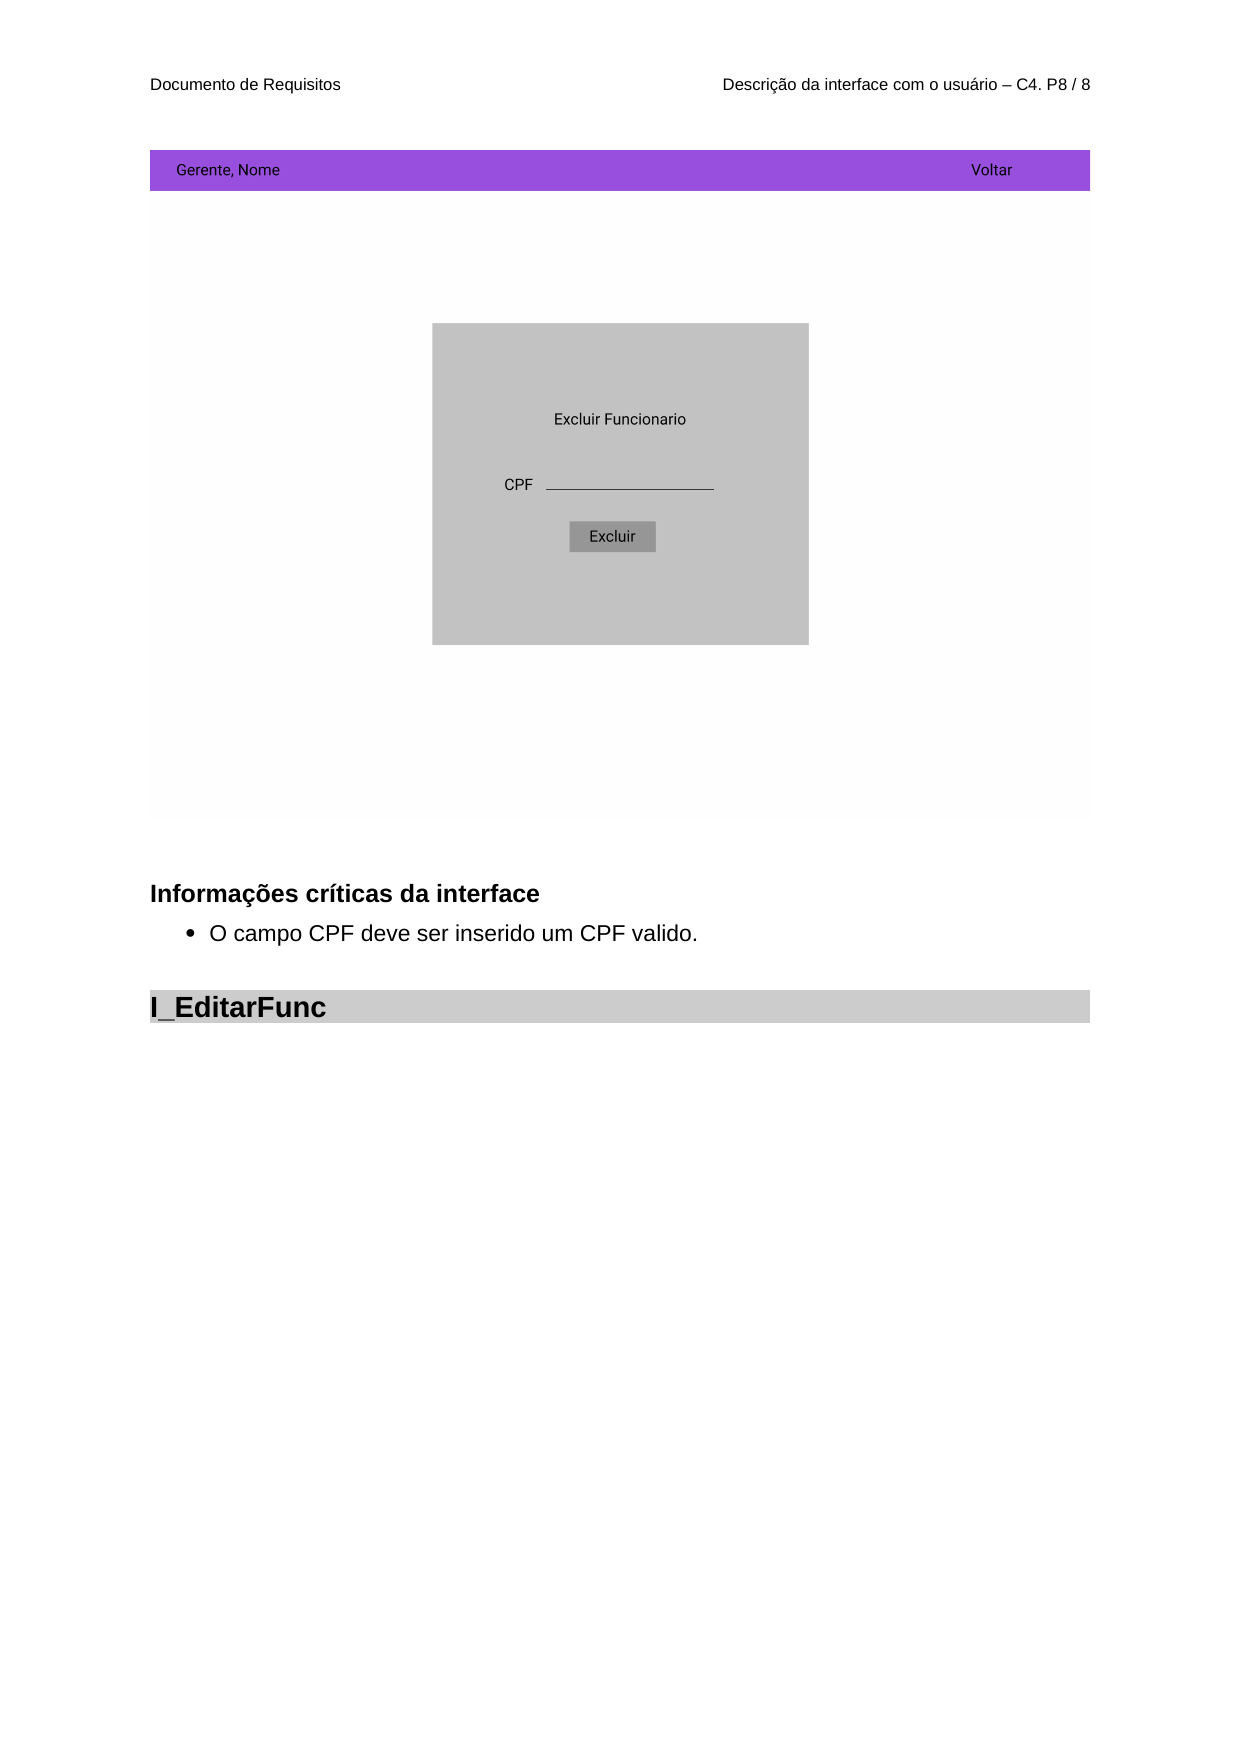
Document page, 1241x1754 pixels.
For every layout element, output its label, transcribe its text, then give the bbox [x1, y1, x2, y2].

subtitle I_EditarFunc [150, 990, 1090, 1023]
list O campo CPF deve ser inserido um CPF valido. [186, 920, 1090, 946]
subtitle Informações críticas da interface [150, 878, 1090, 907]
picture [150, 150, 1091, 819]
